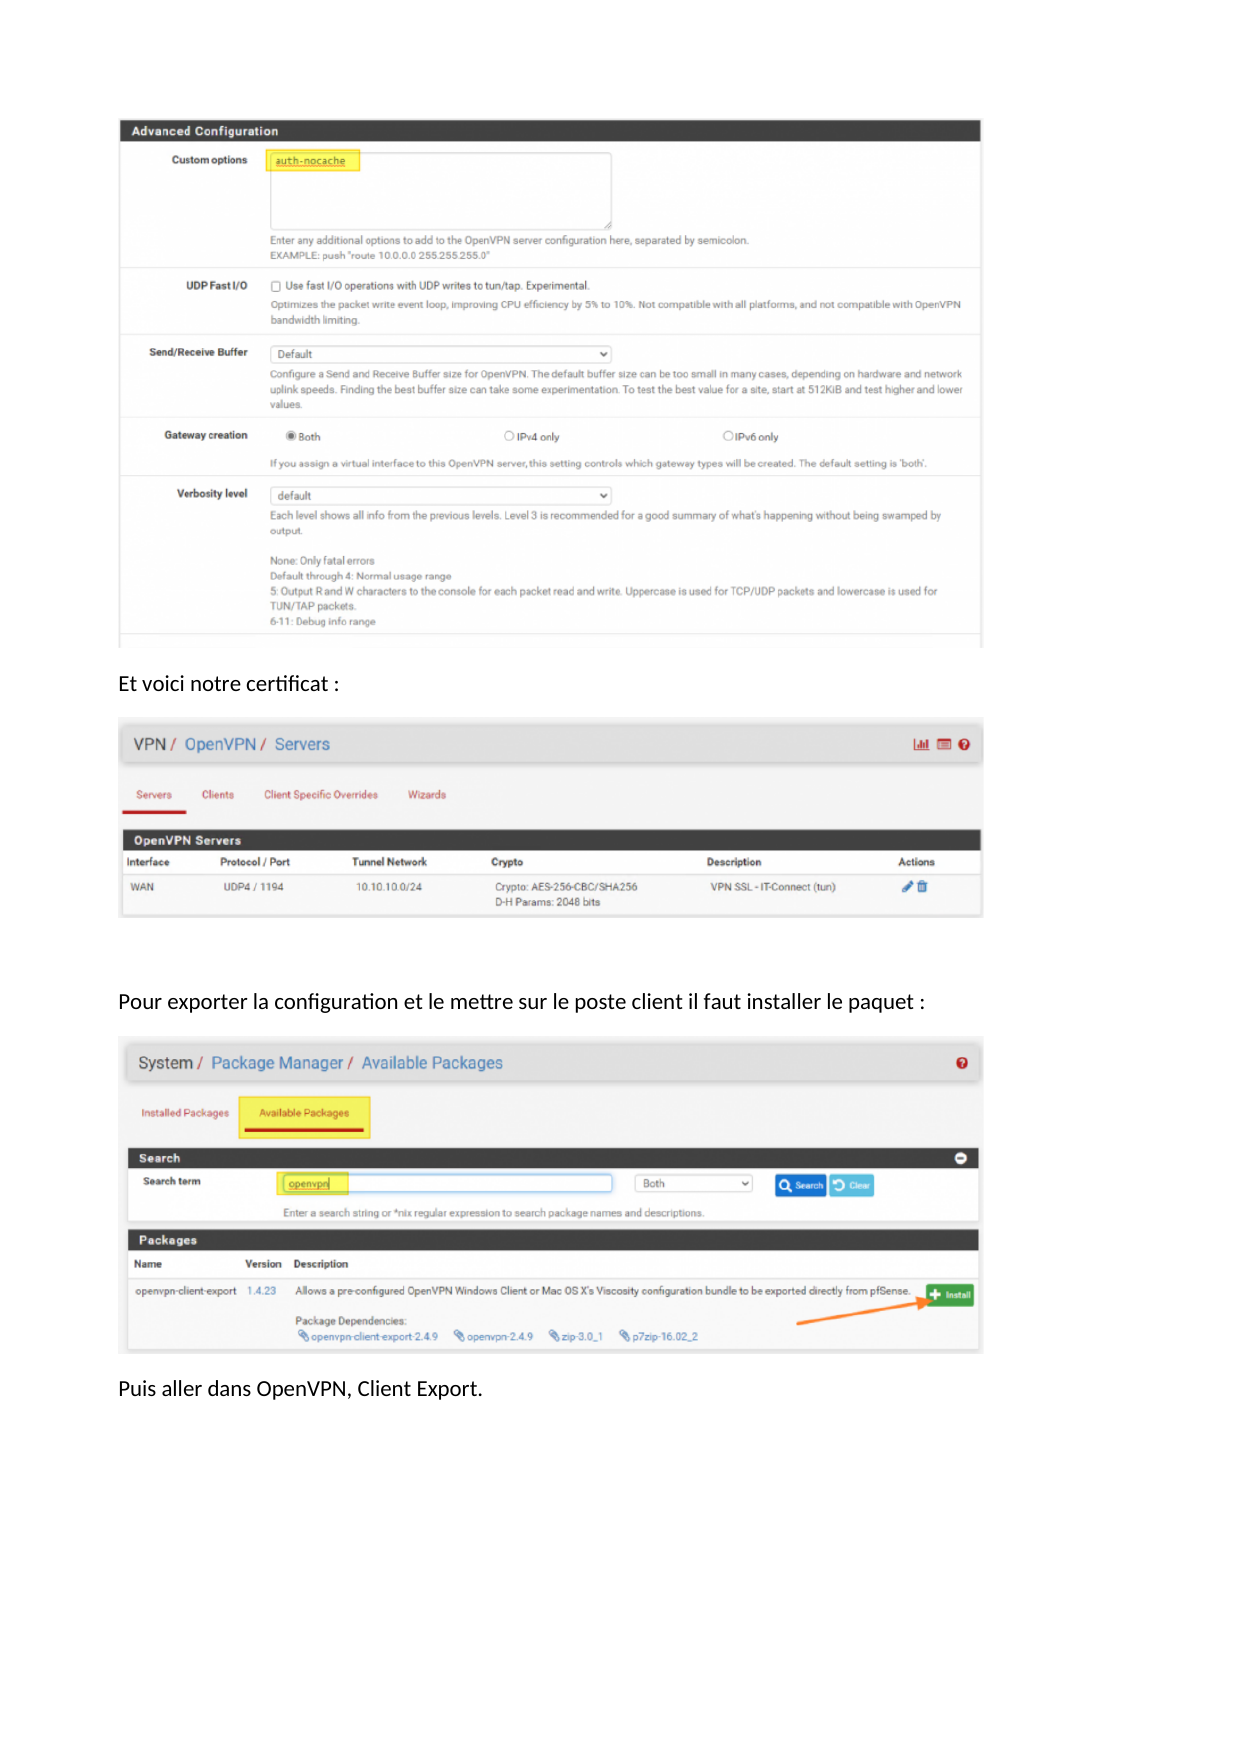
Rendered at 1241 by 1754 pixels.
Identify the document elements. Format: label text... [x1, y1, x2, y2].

text Pour exporter la configuration et le mettre sur le poste client il faut installer le paquet : [118, 987, 1122, 1015]
text Et voici notre certificat : [118, 669, 1122, 697]
text Puis aller dans OpenVPN, Client Export. [118, 1374, 1122, 1402]
